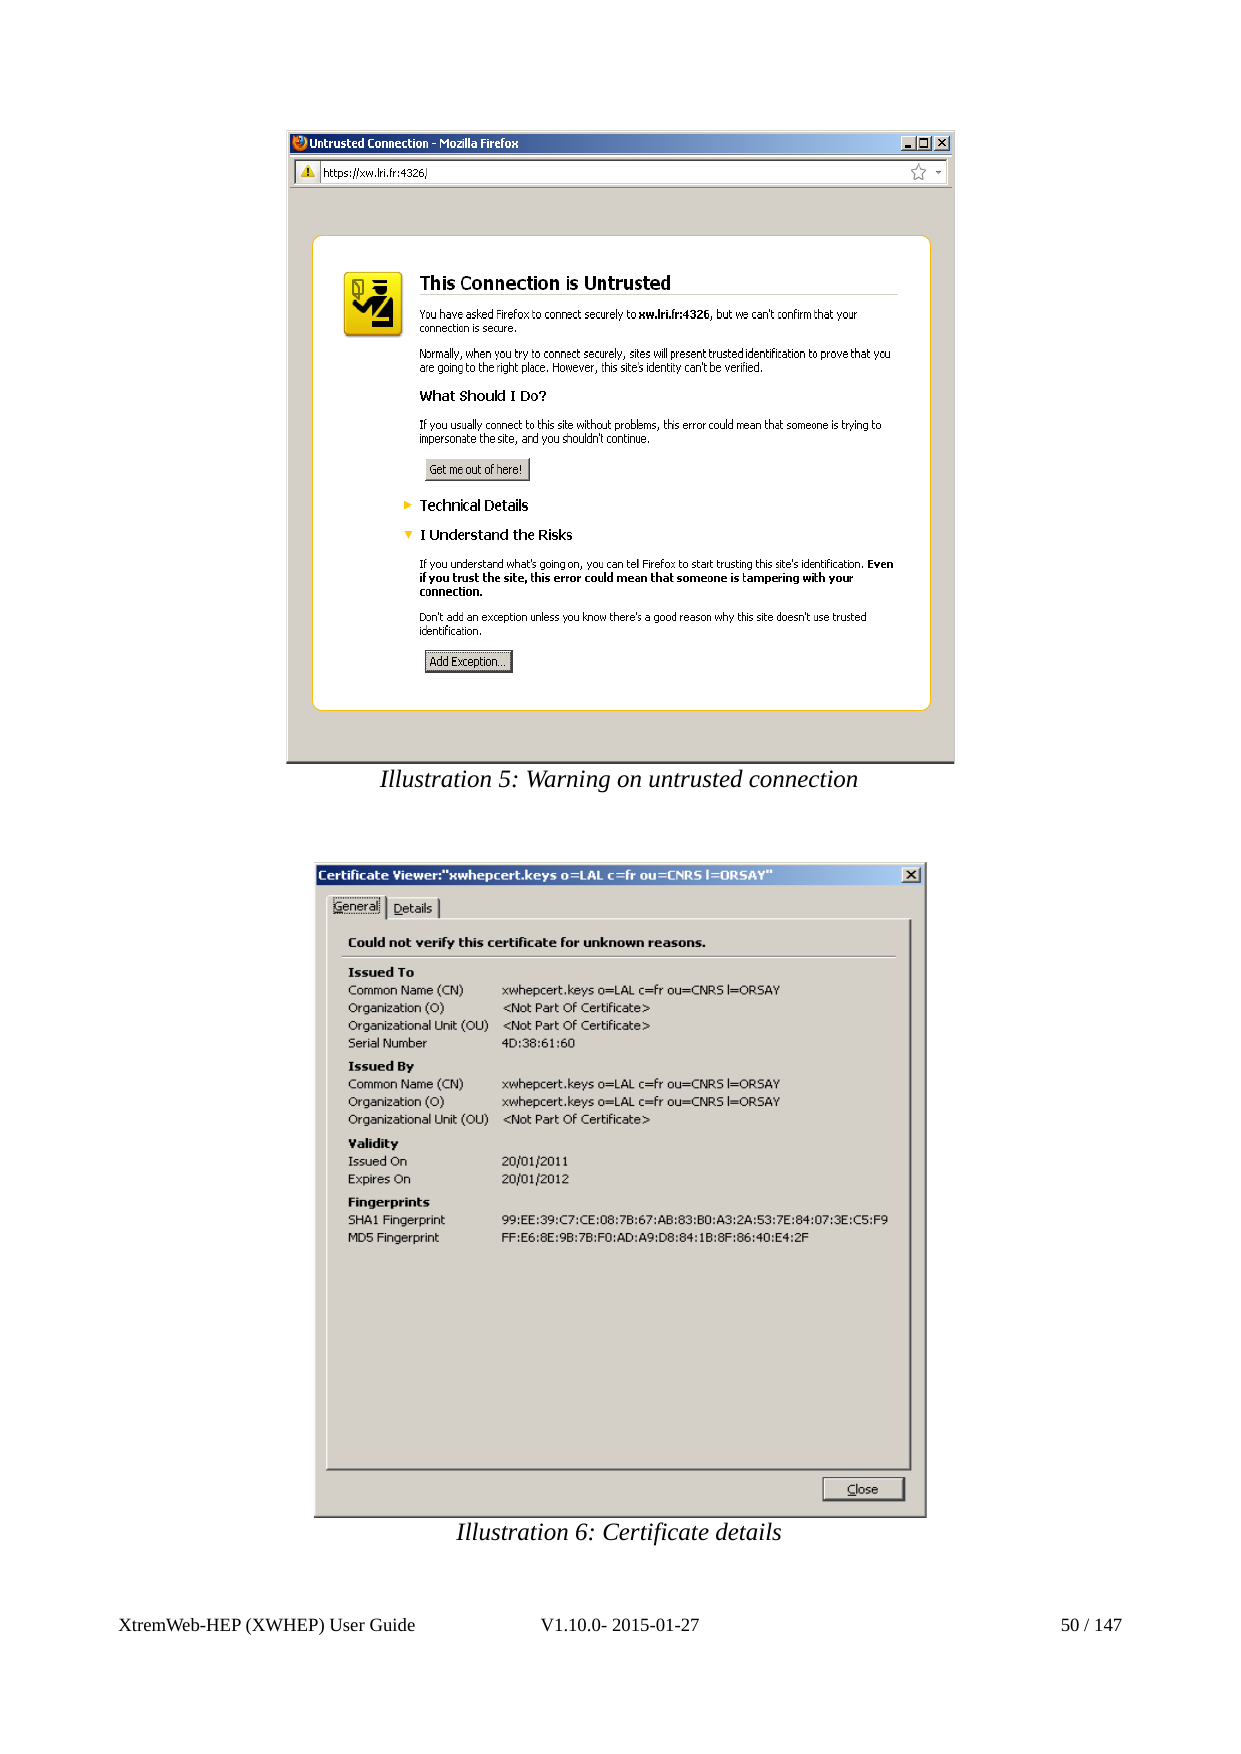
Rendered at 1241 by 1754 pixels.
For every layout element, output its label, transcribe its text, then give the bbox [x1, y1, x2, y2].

picture [286, 130, 955, 764]
picture [313, 862, 927, 1518]
text Illustration 6: Certificate details [314, 1518, 927, 1546]
text Illustration 5: Warning on untrusted connection [286, 764, 954, 792]
